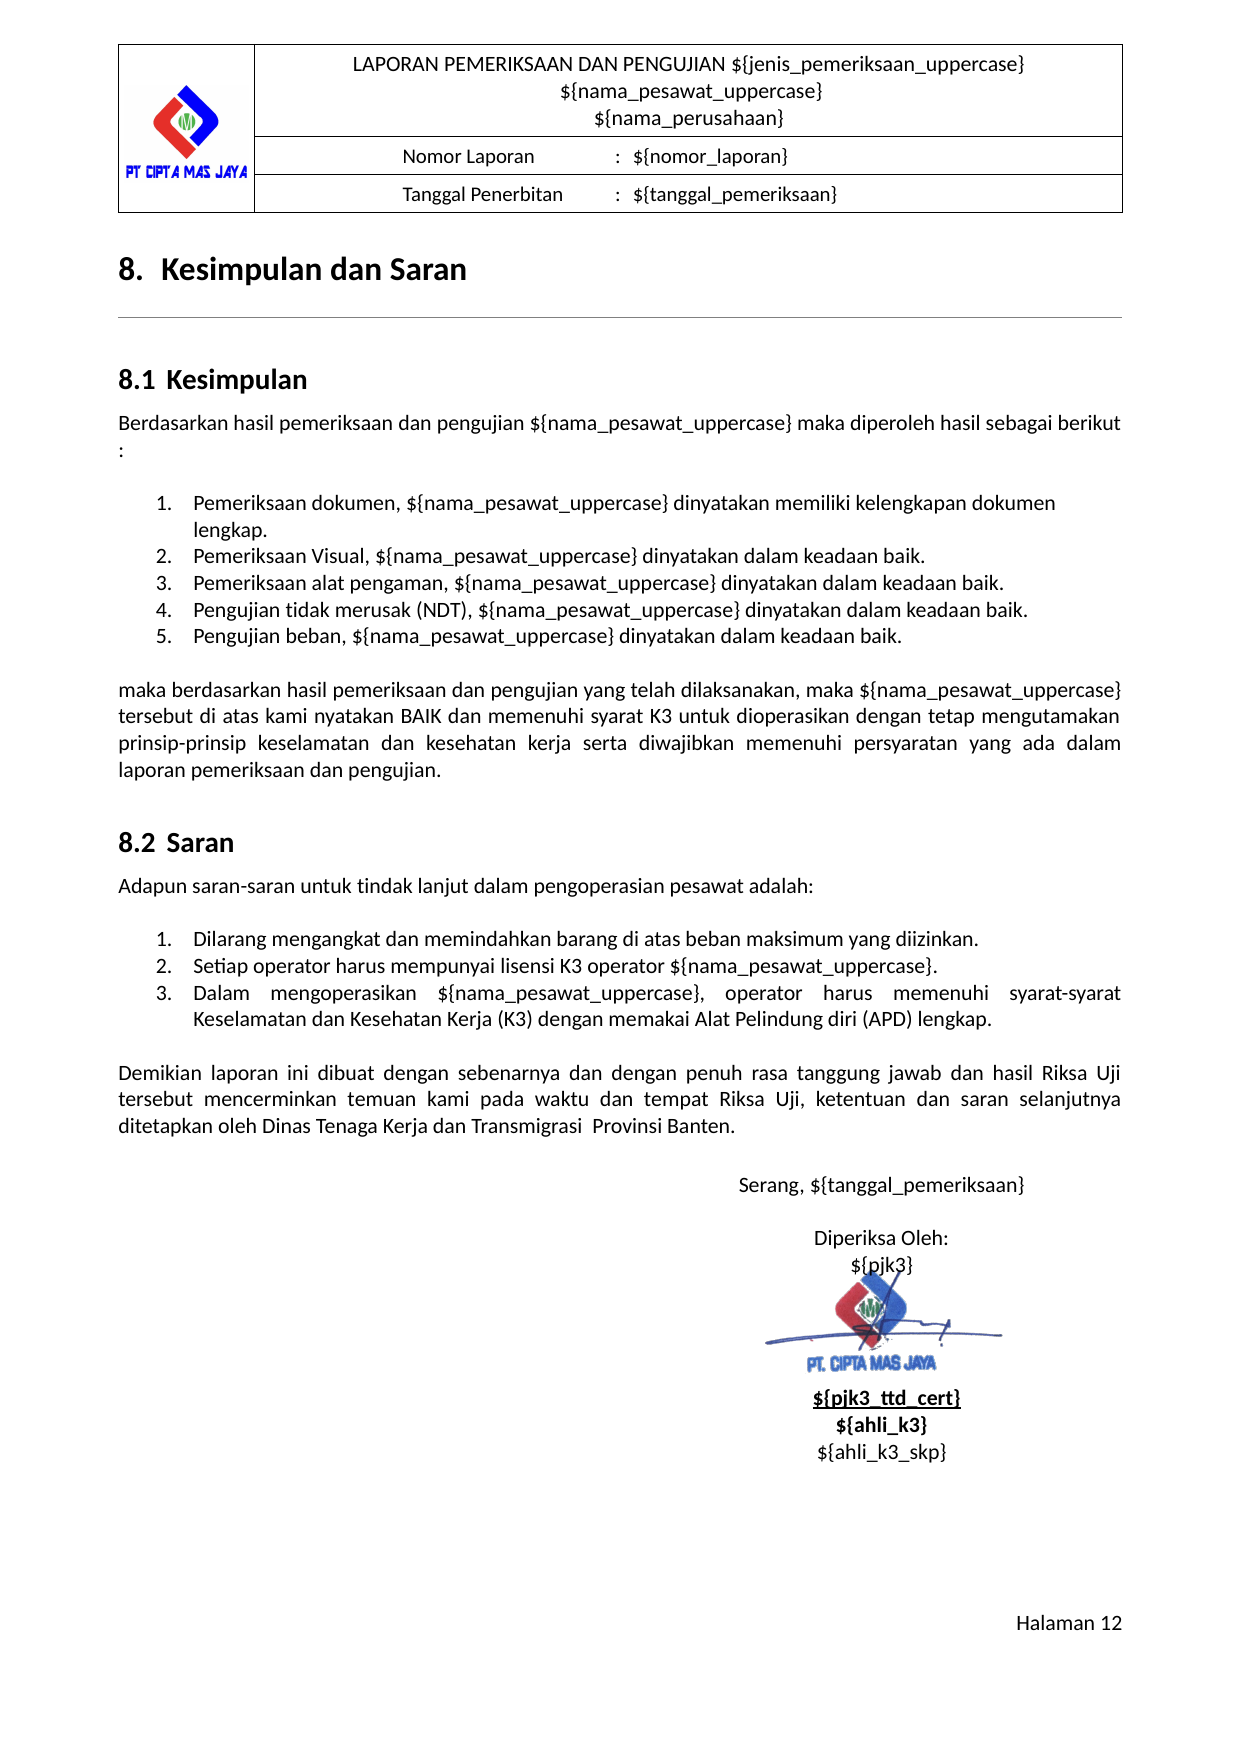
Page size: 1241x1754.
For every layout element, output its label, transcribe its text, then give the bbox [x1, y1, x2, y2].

subtitle 8.1 Kesimpulan [118, 361, 1122, 397]
text Berdasarkan hasil pemeriksaan dan pengujian ${nama_pesawat_uppercase} maka diperoleh hasil sebagai berikut : [118, 409, 1122, 463]
text Adapun saran-saran untuk tindak lanjut dalam pengoperasian pesawat adalah: [118, 872, 1122, 899]
table_header [119, 1165, 639, 1470]
list Pengujian tidak merusak (NDT), ${nama_pesawat_uppercase} dinyatakan dalam keadaan baik. [156, 596, 1122, 623]
subtitle 8.2 Saran [118, 824, 1122, 859]
picture [124, 85, 249, 183]
list Dilarang mengangkat dan memindahkan barang di atas beban maksimum yang diizinkan. [156, 925, 1122, 952]
text Demikian laporan ini dibuat dengan sebenarnya dan dengan penuh rasa tanggung jawab dan hasil Riksa Uji tersebut mencerminkan temuan kami pada waktu dan tempat Riksa Uji, ketentuan dan saran selanjutnya ditetapkan oleh Dinas Tenaga Kerja dan Transmigrasi Provinsi Banten. [118, 1059, 1122, 1139]
list Setiap operator harus mempunyai lisensi K3 operator ${nama_pesawat_uppercase}. [156, 952, 1122, 979]
picture [760, 1264, 1008, 1385]
list Pemeriksaan dokumen, ${nama_pesawat_uppercase} dinyatakan memiliki kelengkapan dokumen lengkap. [156, 489, 1122, 543]
table_header Serang, ${tanggal_pemeriksaan} Diperiksa Oleh: ${pjk3} ${pjk3_ttd_cert} ${ahli_k3} ${ahli_k3_skp} [639, 1165, 1123, 1470]
list Pemeriksaan alat pengaman, ${nama_pesawat_uppercase} dinyatakan dalam keadaan baik. [156, 569, 1122, 596]
text maka berdasarkan hasil pemeriksaan dan pengujian yang telah dilaksanakan, maka ${nama_pesawat_uppercase} tersebut di atas kami nyatakan BAIK dan memenuhi syarat K3 untuk dioperasikan dengan tetap mengutamakan prinsip-prinsip keselamatan dan kesehatan kerja serta diwajibkan memenuhi persyaratan yang ada dalam laporan pemeriksaan dan pengujian. [118, 676, 1122, 783]
list Pemeriksaan Visual, ${nama_pesawat_uppercase} dinyatakan dalam keadaan baik. [156, 543, 1122, 569]
list Dalam mengoperasikan ${nama_pesawat_uppercase}, operator harus memenuhi syarat-syarat Keselamatan dan Kesehatan Kerja (K3) dengan memakai Alat Pelindung diri (APD) lengkap. [156, 979, 1122, 1032]
picture [871, 1264, 877, 1271]
subtitle 8. Kesimpulan dan Saran [118, 248, 1122, 289]
list Pengujian beban, ${nama_pesawat_uppercase} dinyatakan dalam keadaan baik. [156, 623, 1122, 649]
